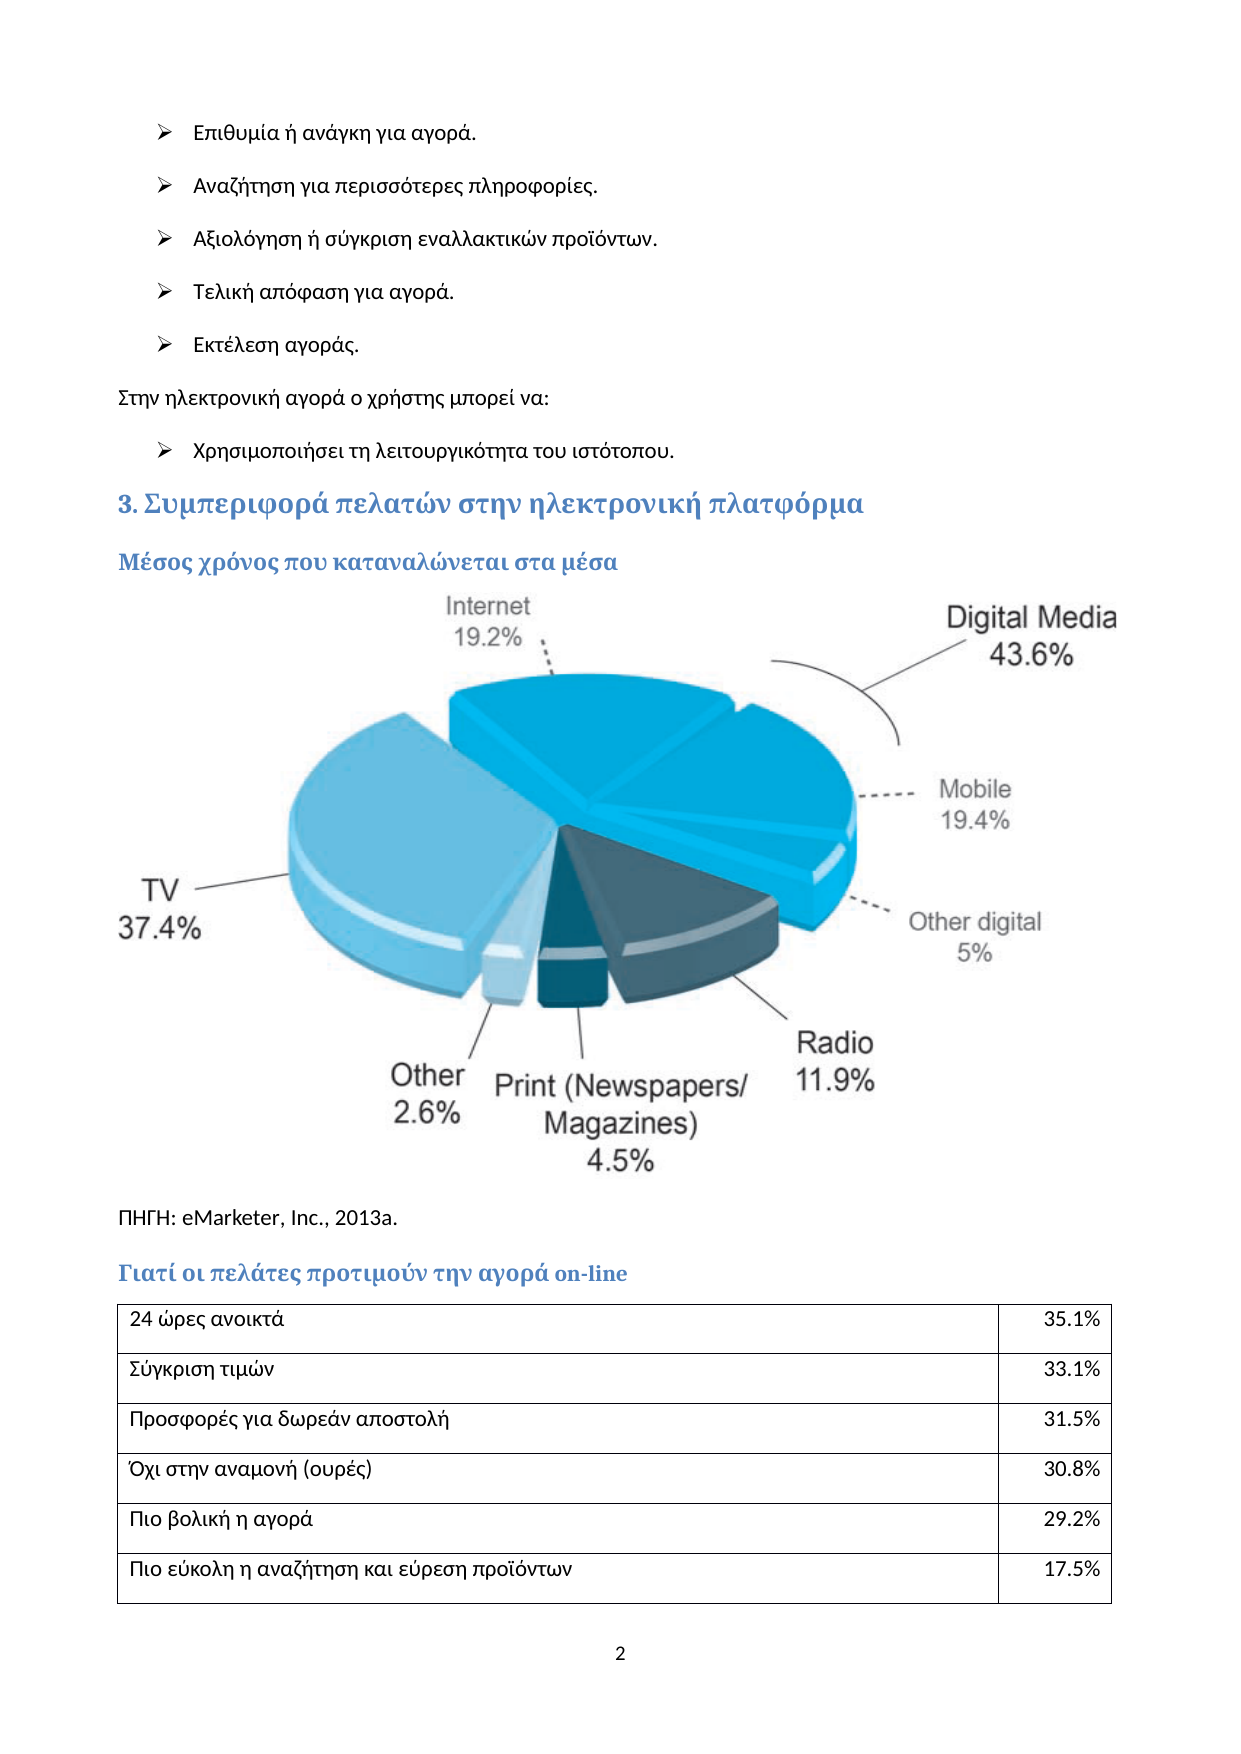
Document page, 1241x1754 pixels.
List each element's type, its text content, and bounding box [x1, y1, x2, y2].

table_cell Προσφορές για δωρεάν αποστολή [118, 1404, 998, 1453]
list Αναζήτηση για περισσότερες πληροφορίες. [156, 171, 1122, 199]
table_cell 17.5% [999, 1554, 1111, 1603]
text Στην ηλεκτρονική αγορά ο χρήστης μπορεί να: [118, 383, 1122, 411]
table_cell Πιο εύκολη η αναζήτηση και εύρεση προϊόντων [118, 1554, 998, 1603]
subtitle 3. Συμπεριφορά πελατών στην ηλεκτρονική πλατφόρμα [118, 489, 1122, 520]
table_cell 30.8% [999, 1454, 1111, 1503]
table_cell Όχι στην αναμονή (ουρές) [118, 1454, 998, 1503]
table_header 35.1% [999, 1305, 1111, 1353]
table_cell Πιο βολική η αγορά [118, 1504, 998, 1553]
table_header 24 ώρες ανοικτά [118, 1305, 998, 1353]
subtitle Γιατί οι πελάτες προτιμούν την αγορά on-line [118, 1261, 1122, 1287]
subtitle Μέσος χρόνος που καταναλώνεται στα μέσα [118, 550, 1122, 576]
list Αξιολόγηση ή σύγκριση εναλλακτικών προϊόντων. [156, 224, 1122, 252]
list Εκτέλεση αγοράς. [156, 330, 1122, 358]
text ΠΗΓΗ: eMarketer, Inc., 2013a. [118, 1203, 1122, 1232]
table_cell 31.5% [999, 1404, 1111, 1453]
list Χρησιμοποιήσει τη λειτουργικότητα του ιστότοπου. [156, 436, 1122, 464]
table_cell 29.2% [999, 1504, 1111, 1553]
table_cell 33.1% [999, 1354, 1111, 1403]
table_cell Σύγκριση τιμών [118, 1354, 998, 1403]
list Επιθυμία ή ανάγκη για αγορά. [156, 118, 1122, 146]
list Τελική απόφαση για αγορά. [156, 277, 1122, 305]
